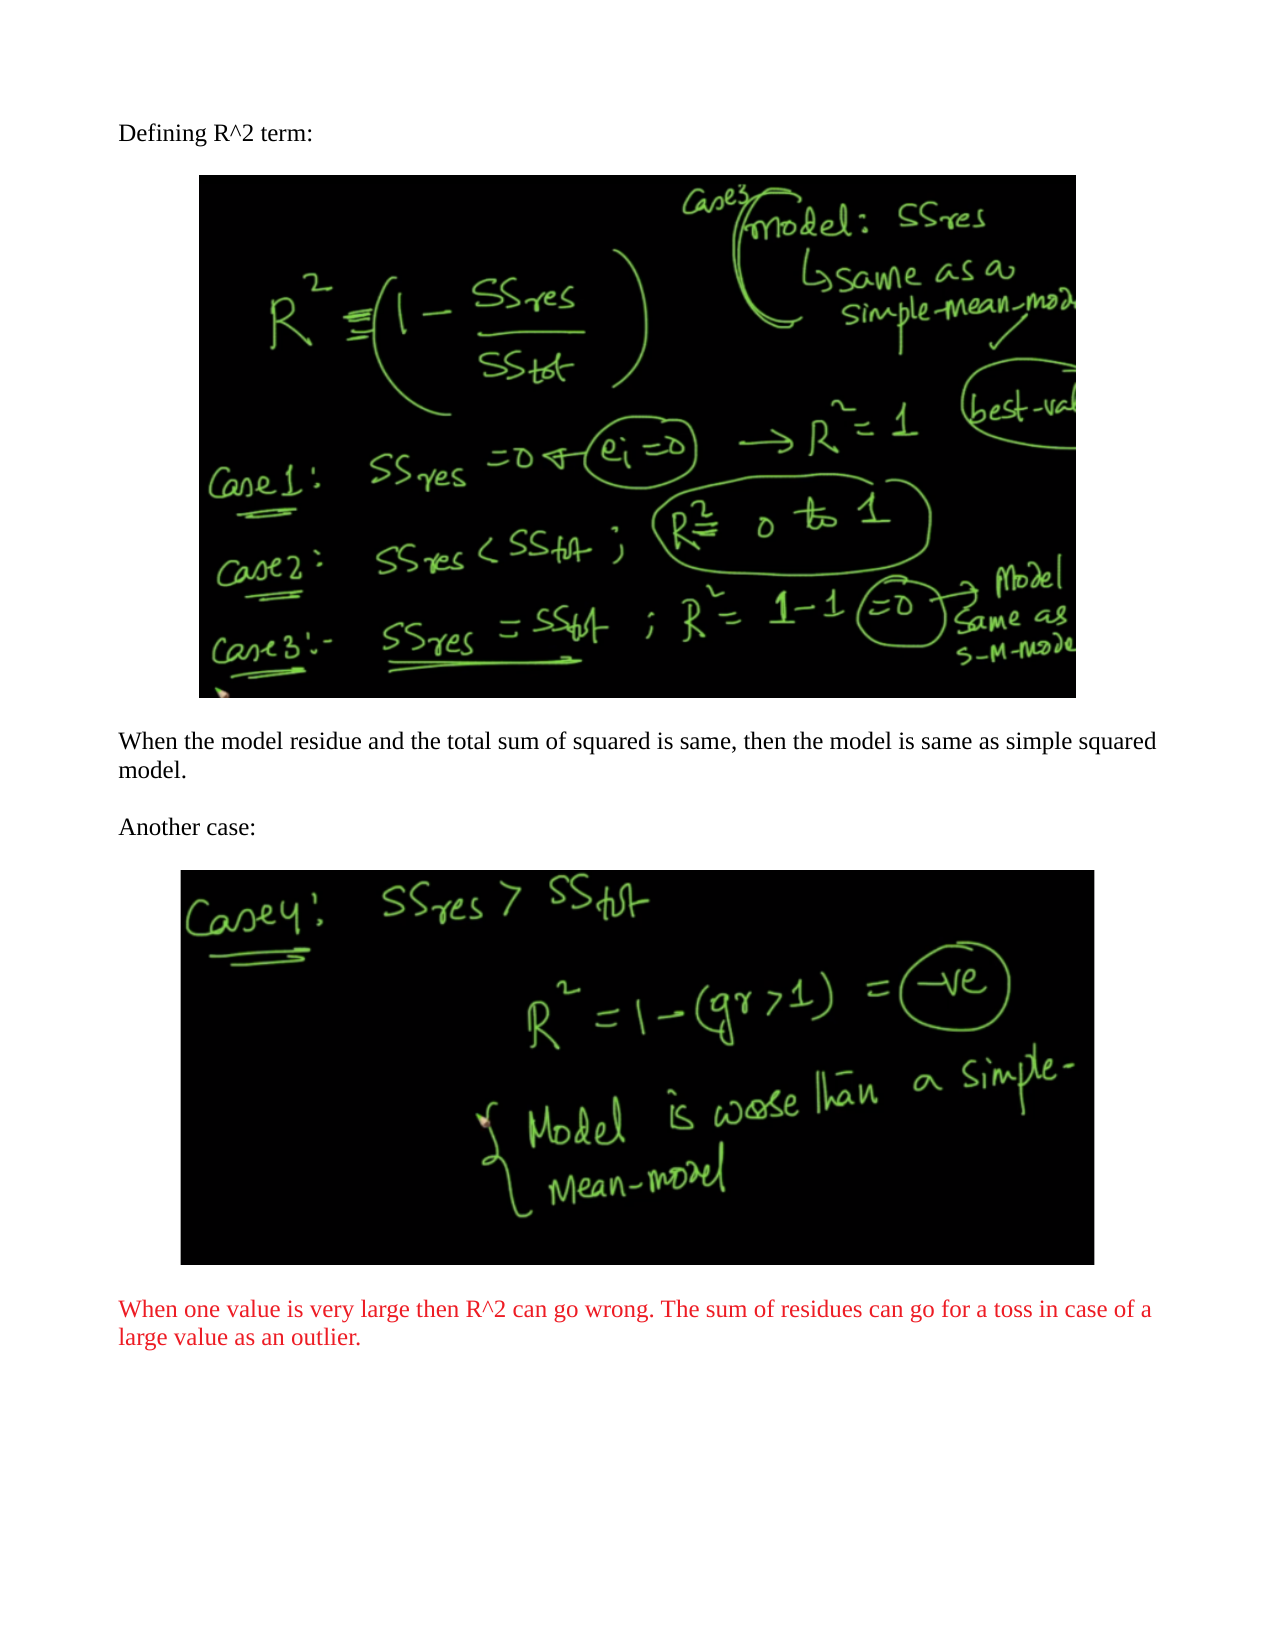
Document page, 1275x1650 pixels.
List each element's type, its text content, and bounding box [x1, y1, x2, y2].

text Another case: [118, 812, 1157, 841]
text When one value is very large then R^2 can go wrong. The sum of residues can go for a toss in case of a large value as an outlier. [118, 1294, 1157, 1351]
text When the model residue and the total sum of squared is same, then the model is same as simple squared model. [118, 726, 1157, 784]
picture [199, 175, 1076, 698]
text Defining R^2 term: [118, 118, 1157, 147]
picture [180, 870, 1095, 1265]
